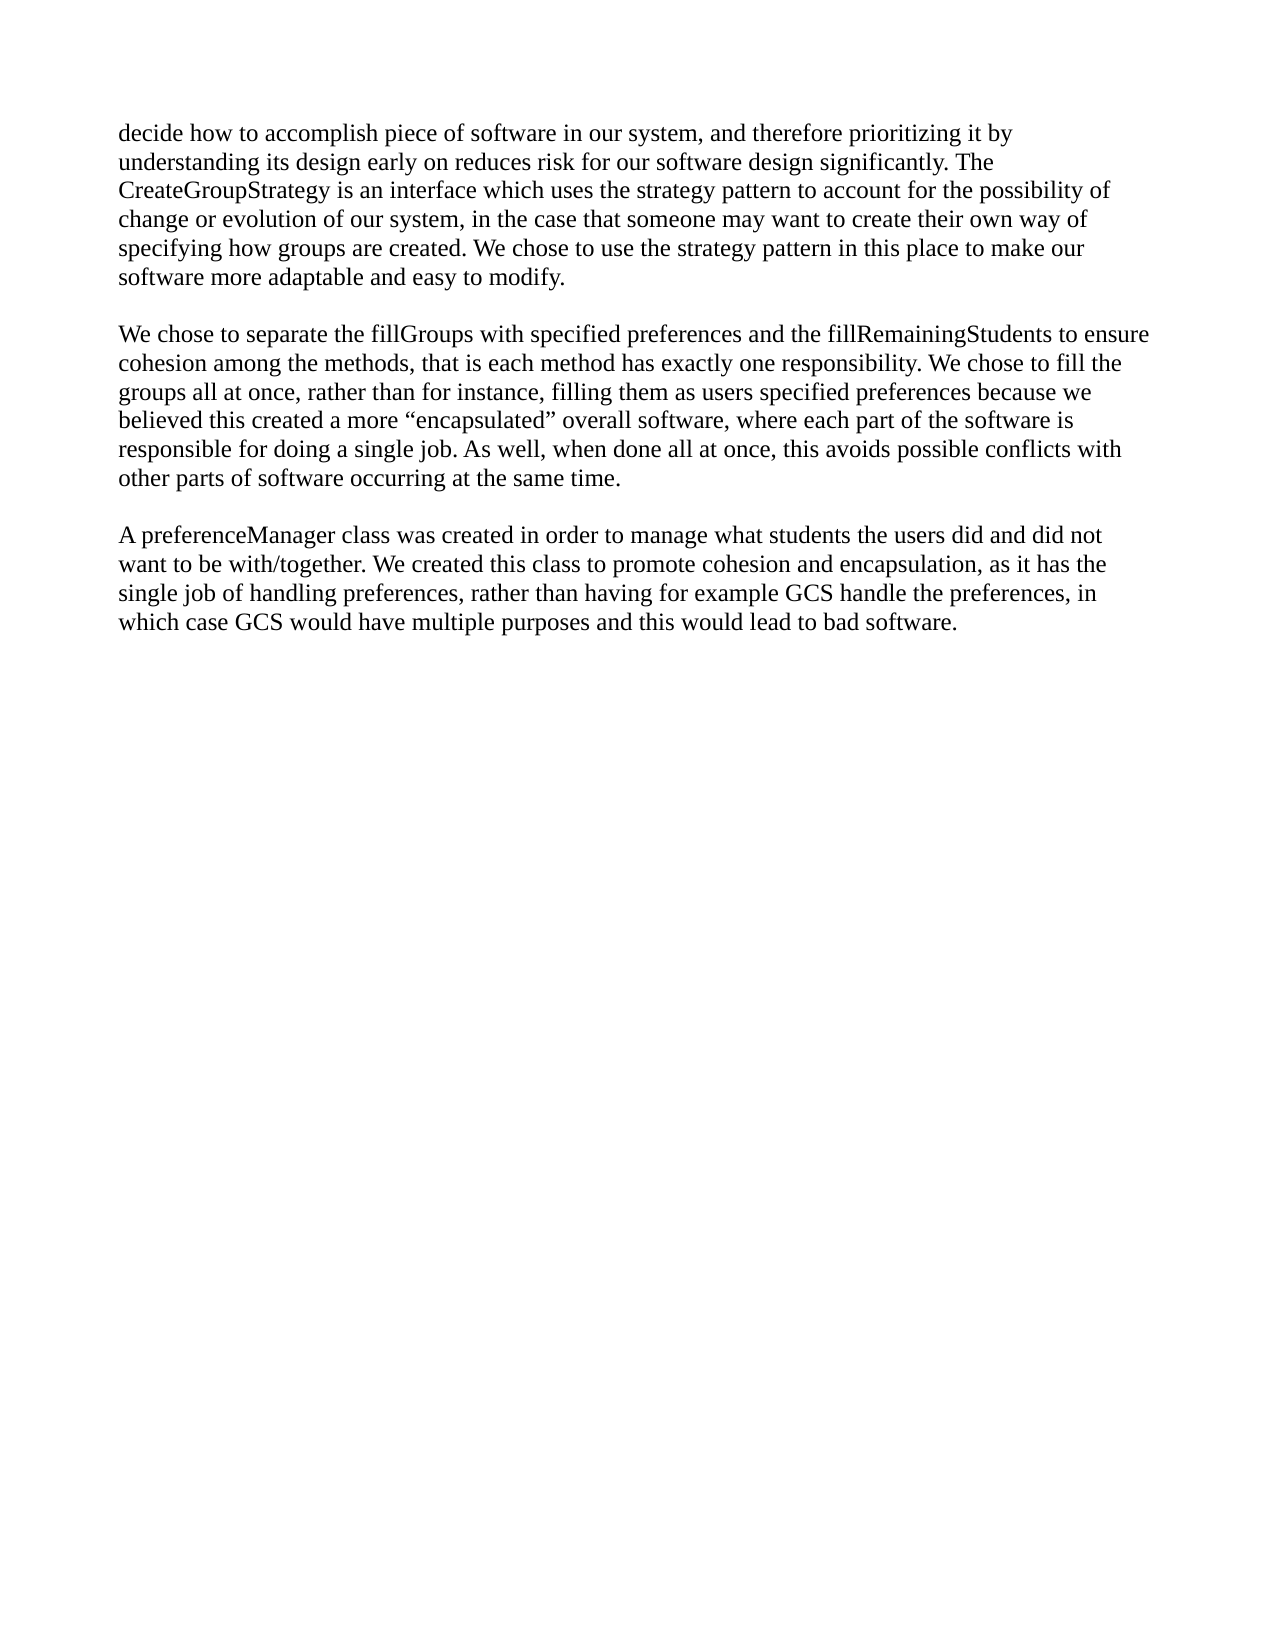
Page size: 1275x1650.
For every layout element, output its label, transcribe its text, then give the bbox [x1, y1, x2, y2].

text We chose to separate the fillGroups with specified preferences and the fillRemainingStudents to ensure cohesion among the methods, that is each method has exactly one responsibility. We chose to fill the groups all at once, rather than for instance, filling them as users specified preferences because we believed this created a more “encapsulated” overall software, where each part of the software is responsible for doing a single job. As well, when done all at once, this avoids possible conflicts with other parts of software occurring at the same time. [118, 319, 1157, 492]
text decide how to accomplish piece of software in our system, and therefore prioritizing it by understanding its design early on reduces risk for our software design significantly. The CreateGroupStrategy is an interface which uses the strategy pattern to account for the possibility of change or evolution of our system, in the case that someone may want to create their own way of specifying how groups are created. We chose to use the strategy pattern in this place to make our software more adaptable and easy to modify. [118, 118, 1157, 291]
text A preferenceManager class was created in order to manage what students the users did and did not want to be with/together. We created this class to promote cohesion and encapsulation, as it has the single job of handling preferences, rather than having for example GCS handle the preferences, in which case GCS would have multiple purposes and this would lead to bad software. [118, 521, 1157, 636]
